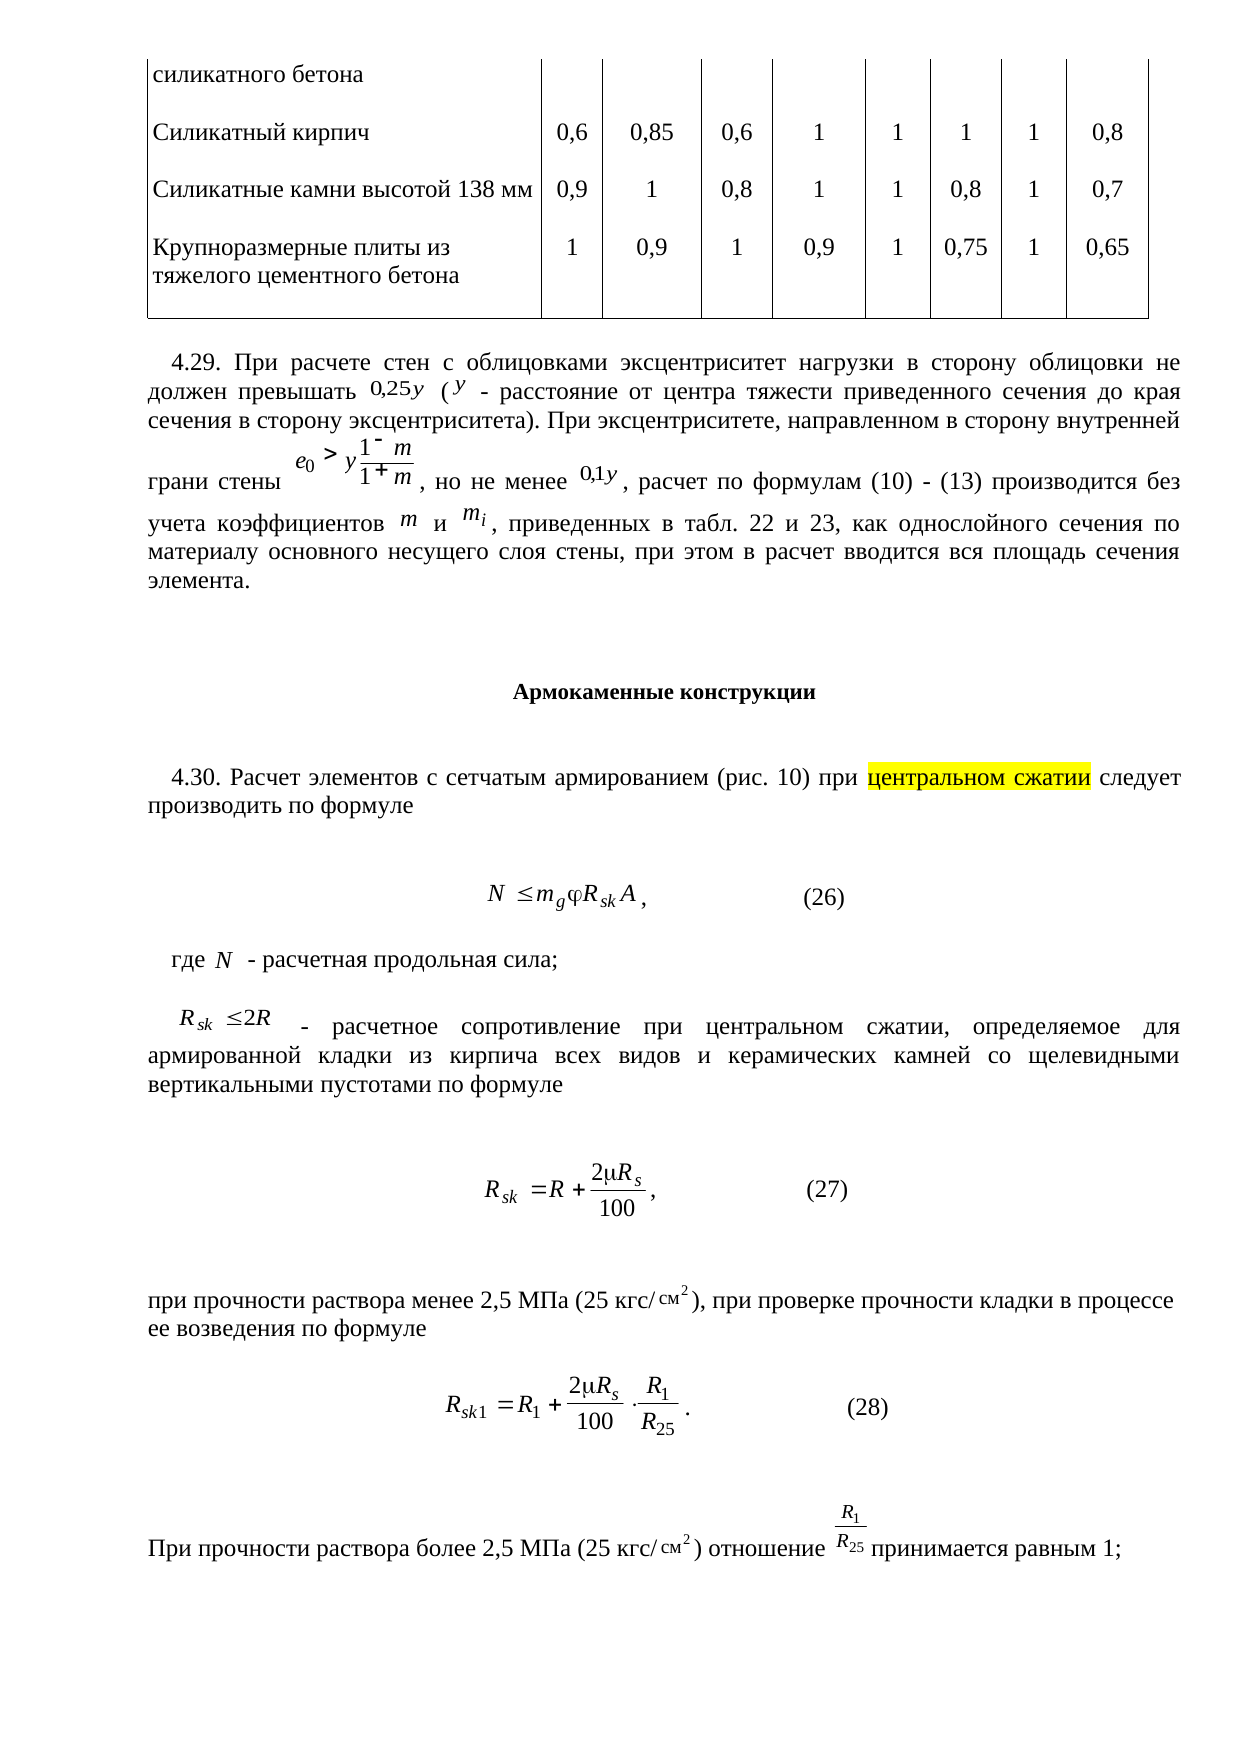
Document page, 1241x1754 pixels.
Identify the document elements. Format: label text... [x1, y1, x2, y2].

table_cell 1 [773, 117, 865, 174]
text При прочности раствора более 2,5 МПа (25 кгс/) отношение принимается равным 1; [148, 1499, 1181, 1562]
table_cell 1 [931, 117, 1001, 174]
table_cell 0,8 [702, 174, 772, 232]
table_cell 1 [866, 232, 930, 318]
table_cell 0,9 [773, 232, 865, 318]
table_cell Силикатный кирпич [148, 117, 541, 174]
table_cell 0,85 [603, 117, 701, 174]
text , (26) [148, 877, 1181, 916]
table_cell [931, 59, 1001, 117]
table_cell Силикатные камни высотой 138 мм [148, 174, 541, 232]
table_cell 0,8 [931, 174, 1001, 232]
table_cell 1 [1002, 174, 1066, 232]
table_cell 0,9 [542, 174, 602, 232]
table_cell 1 [1002, 232, 1066, 318]
table_cell силикатного бетона [148, 59, 541, 117]
text . (28) [148, 1371, 1181, 1441]
text при прочности раствора менее 2,5 МПа (25 кгc/), при проверке прочности кладки в процессе ее возведения по формуле [148, 1280, 1181, 1342]
table_cell 1 [702, 232, 772, 318]
table_cell 0,9 [603, 232, 701, 318]
text - расчетное сопротивление при центральном сжатии, определяемое для армированной кладки из кирпича всех видов и керамических камней со щелевидными вертикальными пустотами по формуле [148, 1002, 1181, 1098]
table_cell 1 [542, 232, 602, 318]
table_cell [603, 59, 701, 117]
table_cell [866, 59, 930, 117]
table_cell 0,6 [542, 117, 602, 174]
table_cell [542, 59, 602, 117]
table_cell 0,7 [1067, 174, 1148, 232]
text 4.30. Расчет элементов с сетчатым армированием (рис. 10) при центральном сжатии следует производить по формуле [148, 762, 1181, 819]
text , (27) [148, 1155, 1181, 1222]
table_cell 1 [603, 174, 701, 232]
table_cell 1 [866, 174, 930, 232]
table_cell 1 [1002, 117, 1066, 174]
table_cell [773, 59, 865, 117]
table_cell 1 [773, 174, 865, 232]
table_cell 0,8 [1067, 117, 1148, 174]
table_cell 0,65 [1067, 232, 1148, 318]
table_cell 0,6 [702, 117, 772, 174]
text где - расчетная продольная сила; [148, 944, 1181, 973]
table_cell Крупноразмерные плиты из тяжелого цементного бетона [148, 232, 541, 318]
table_cell [1002, 59, 1066, 117]
table_cell 0,75 [931, 232, 1001, 318]
subtitle Армокаменные конструкции [148, 678, 1181, 704]
table_cell [702, 59, 772, 117]
table_cell 1 [866, 117, 930, 174]
text 4.29. При расчете стен с облицовками эксцентриситет нагрузки в сторону облицовки не должен превышать ( - расстояние от центра тяжести приведенного сечения до края сечения в сторону эксцентриситета). При эксцентриситете, направленном в сторону внутренней грани стены , но не менее , расчет по формулам (10) - (13) производится без учета коэффициентов и , приведенных в табл. 22 и 23, как однослойного сечения по материалу основного несущего слоя стены, при этом в расчет вводится вся площадь сечения элемента. [148, 347, 1181, 594]
table_cell [1067, 59, 1148, 117]
